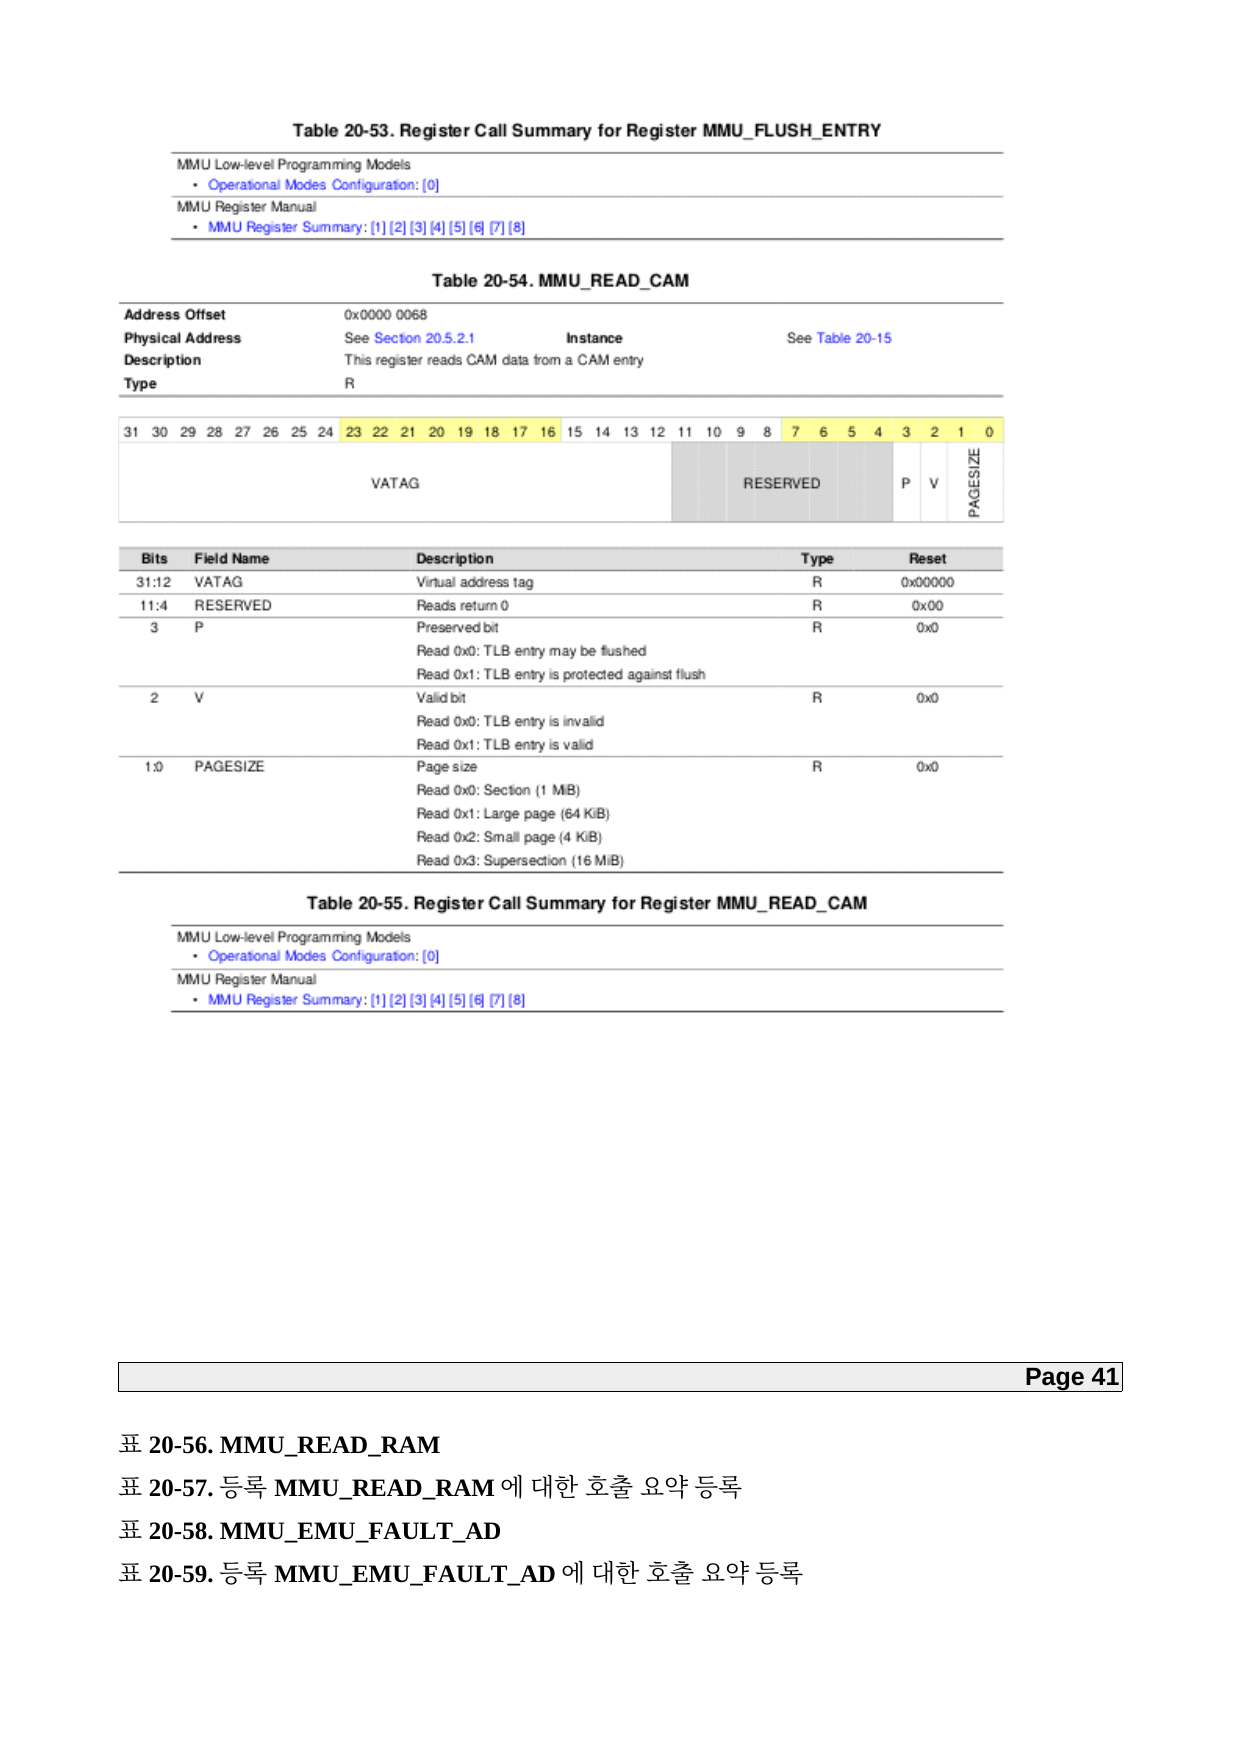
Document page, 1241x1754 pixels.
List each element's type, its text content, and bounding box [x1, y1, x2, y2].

text 표 20-58. MMU_EMU_FAULT_AD [118, 1511, 1122, 1547]
table_header Page 41 [119, 1363, 1122, 1391]
text 표 20-57. 등록 MMU_READ_RAM에 대한 호출 요약 등록 [118, 1468, 1122, 1504]
text 표 20-56. MMU_READ_RAM [118, 1425, 1122, 1461]
text 표 20-59. 등록 MMU_EMU_FAULT_AD에 대한 호출 요약 등록 [118, 1554, 1122, 1590]
